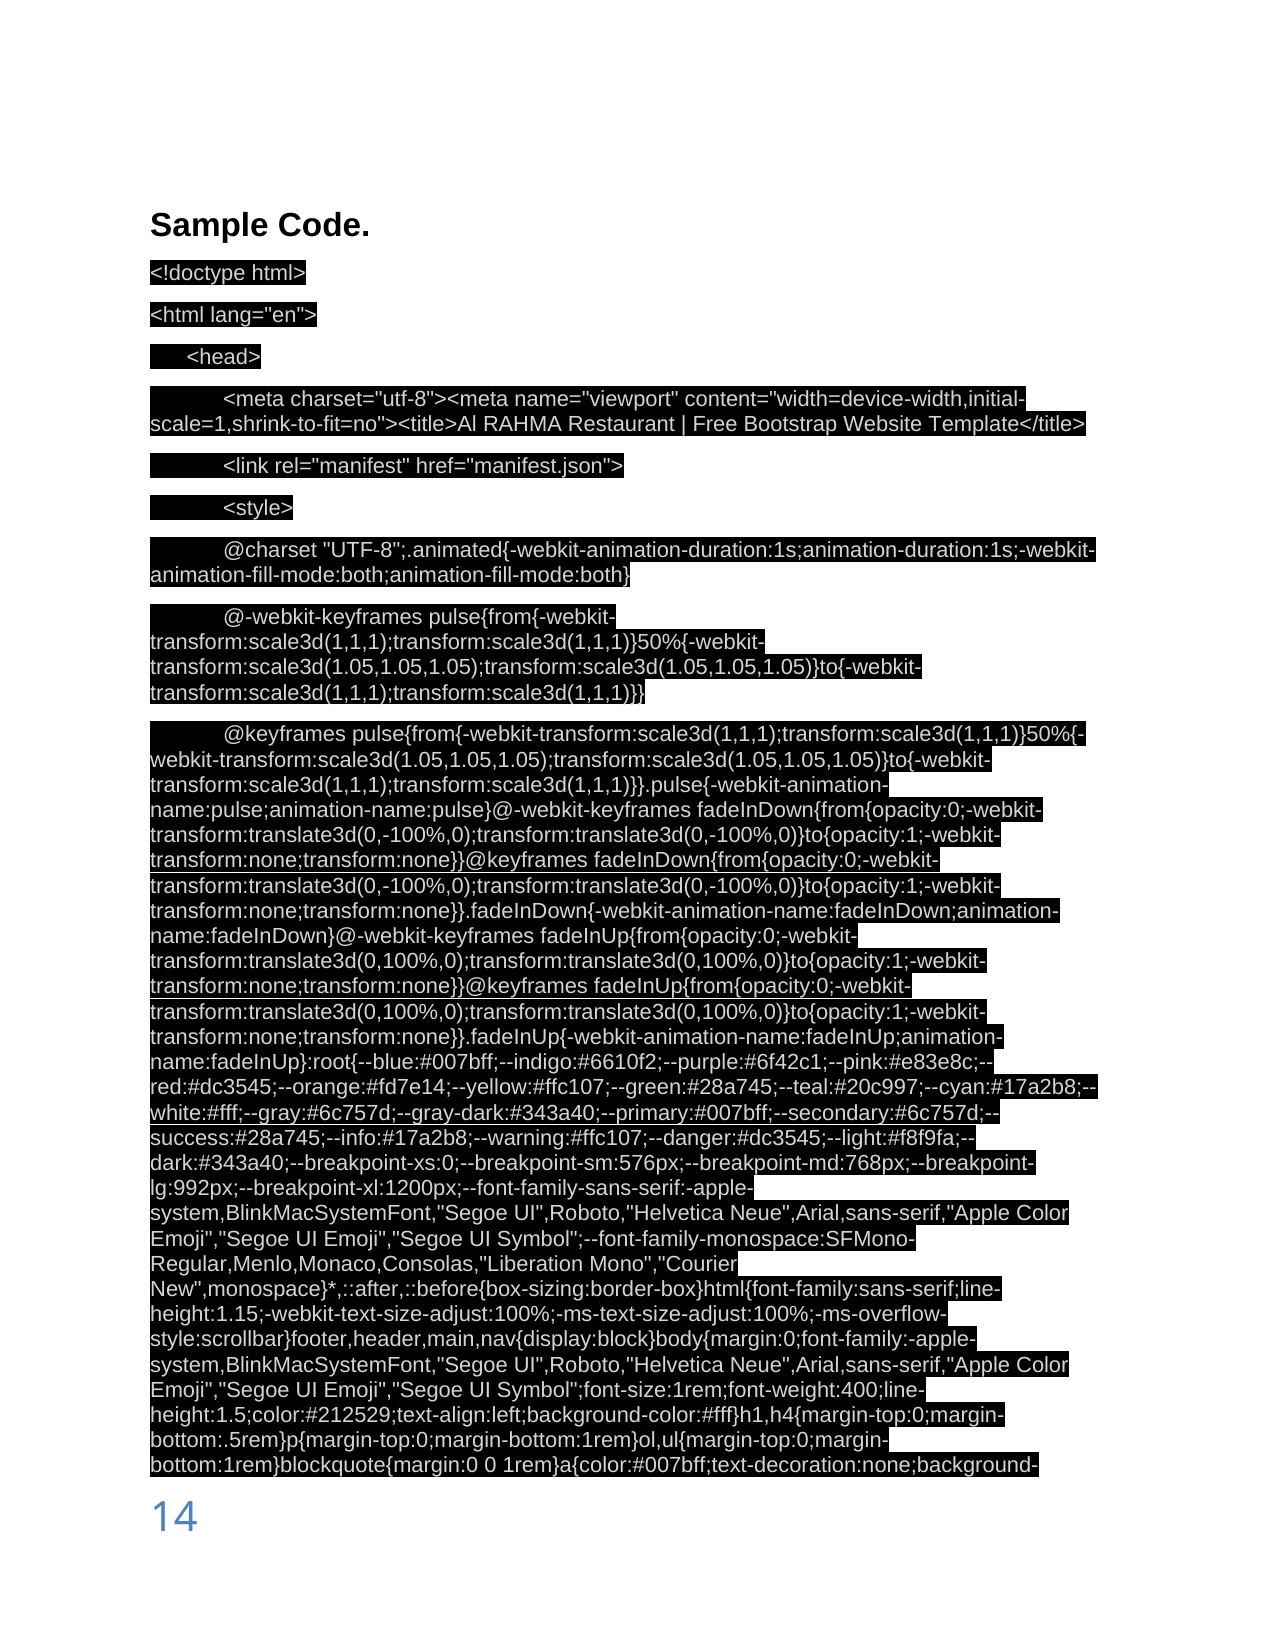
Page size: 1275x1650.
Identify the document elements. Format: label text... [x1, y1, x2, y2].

text <!doctype html> [150, 260, 1109, 285]
text Sample Code. [150, 205, 1109, 243]
text <head> [150, 344, 1109, 369]
text <link rel="manifest" href="manifest.json"> [150, 453, 1109, 478]
text <meta charset="utf-8"><meta name="viewport" content="width=device-width,initial-scale=1,shrink-to-fit=no"><title>Al RAHMA Restaurant | Free Bootstrap Website Template</title> [150, 386, 1109, 436]
text <html lang="en"> [150, 302, 1109, 327]
text @keyframes pulse{from{-webkit-transform:scale3d(1,1,1);transform:scale3d(1,1,1)}50%{-webkit-transform:scale3d(1.05,1.05,1.05);transform:scale3d(1.05,1.05,1.05)}to{-webkit-transform:scale3d(1,1,1);transform:scale3d(1,1,1)}}.pulse{-webkit-animation-name:pulse;animation-name:pulse}@-webkit-keyframes fadeInDown{from{opacity:0;-webkit-transform:translate3d(0,-100%,0);transform:translate3d(0,-100%,0)}to{opacity:1;-webkit-transform:none;transform:none}}@keyframes fadeInDown{from{opacity:0;-webkit-transform:translate3d(0,-100%,0);transform:translate3d(0,-100%,0)}to{opacity:1;-webkit-transform:none;transform:none}}.fadeInDown{-webkit-animation-name:fadeInDown;animation-name:fadeInDown}@-webkit-keyframes fadeInUp{from{opacity:0;-webkit-transform:translate3d(0,100%,0);transform:translate3d(0,100%,0)}to{opacity:1;-webkit-transform:none;transform:none}}@keyframes fadeInUp{from{opacity:0;-webkit-transform:translate3d(0,100%,0);transform:translate3d(0,100%,0)}to{opacity:1;-webkit-transform:none;transform:none}}.fadeInUp{-webkit-animation-name:fadeInUp;animation-name:fadeInUp}:root{--blue:#007bff;--indigo:#6610f2;--purple:#6f42c1;--pink:#e83e8c;--red:#dc3545;--orange:#fd7e14;--yellow:#ffc107;--green:#28a745;--teal:#20c997;--cyan:#17a2b8;--white:#fff;--gray:#6c757d;--gray-dark:#343a40;--primary:#007bff;--secondary:#6c757d;--success:#28a745;--info:#17a2b8;--warning:#ffc107;--danger:#dc3545;--light:#f8f9fa;--dark:#343a40;--breakpoint-xs:0;--breakpoint-sm:576px;--breakpoint-md:768px;--breakpoint-lg:992px;--breakpoint-xl:1200px;--font-family-sans-serif:-apple-system,BlinkMacSystemFont,"Segoe UI",Roboto,"Helvetica Neue",Arial,sans-serif,"Apple Color Emoji","Segoe UI Emoji","Segoe UI Symbol";--font-family-monospace:SFMono-Regular,Menlo,Monaco,Consolas,"Liberation Mono","Courier New",monospace}*,::after,::before{box-sizing:border-box}html{font-family:sans-serif;line-height:1.15;-webkit-text-size-adjust:100%;-ms-text-size-adjust:100%;-ms-overflow-style:scrollbar}footer,header,main,nav{display:block}body{margin:0;font-family:-apple-system,BlinkMacSystemFont,"Segoe UI",Roboto,"Helvetica Neue",Arial,sans-serif,"Apple Color Emoji","Segoe UI Emoji","Segoe UI Symbol";font-size:1rem;font-weight:400;line-height:1.5;color:#212529;text-align:left;background-color:#fff}h1,h4{margin-top:0;margin-bottom:.5rem}p{margin-top:0;margin-bottom:1rem}ol,ul{margin-top:0;margin-bottom:1rem}blockquote{margin:0 0 1rem}a{color:#007bff;text-decoration:none;background- [150, 721, 1109, 1477]
text <style> [150, 495, 1109, 520]
text @charset "UTF-8";.animated{-webkit-animation-duration:1s;animation-duration:1s;-webkit-animation-fill-mode:both;animation-fill-mode:both} [150, 537, 1109, 587]
text @-webkit-keyframes pulse{from{-webkit-transform:scale3d(1,1,1);transform:scale3d(1,1,1)}50%{-webkit-transform:scale3d(1.05,1.05,1.05);transform:scale3d(1.05,1.05,1.05)}to{-webkit-transform:scale3d(1,1,1);transform:scale3d(1,1,1)}} [150, 604, 1109, 704]
